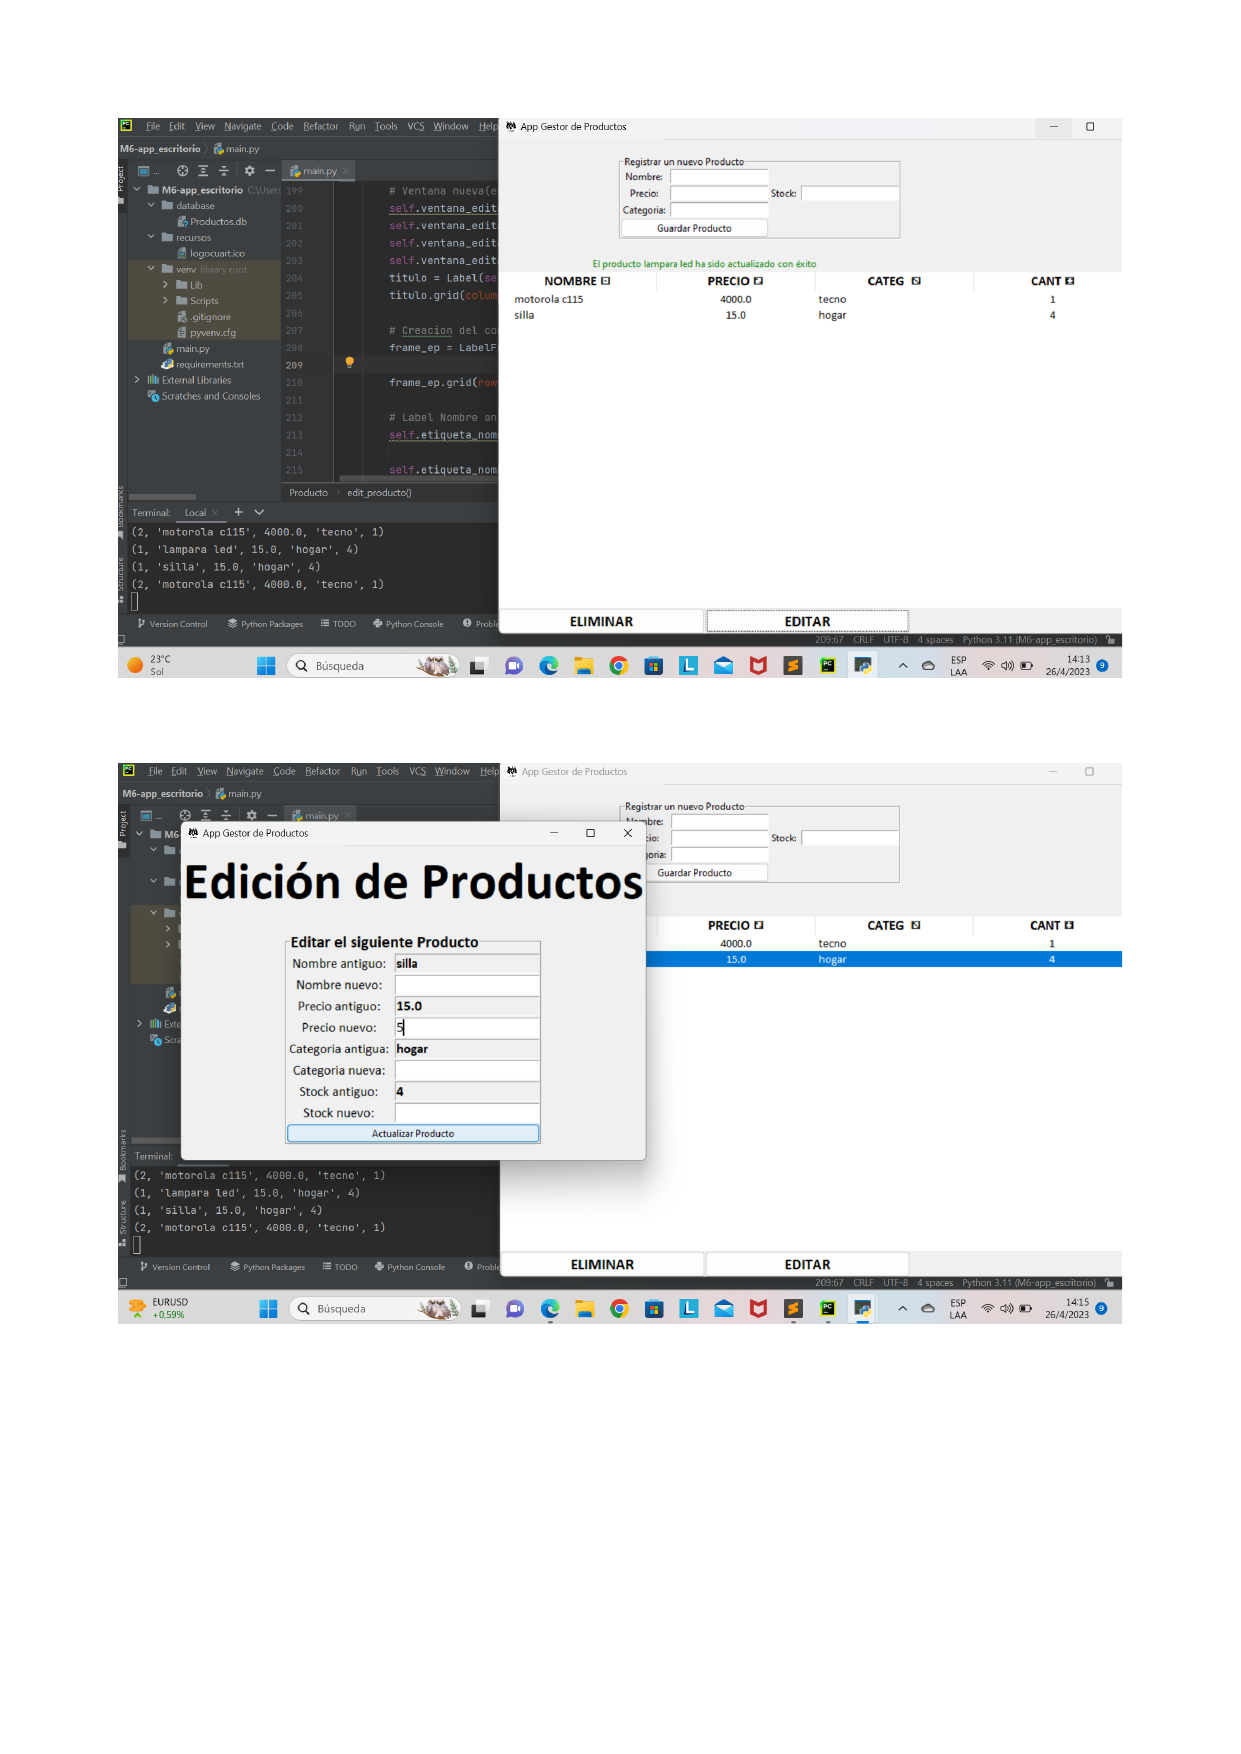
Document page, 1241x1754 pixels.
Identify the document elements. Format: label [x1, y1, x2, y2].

picture [118, 763, 1123, 1324]
picture [118, 118, 1123, 678]
